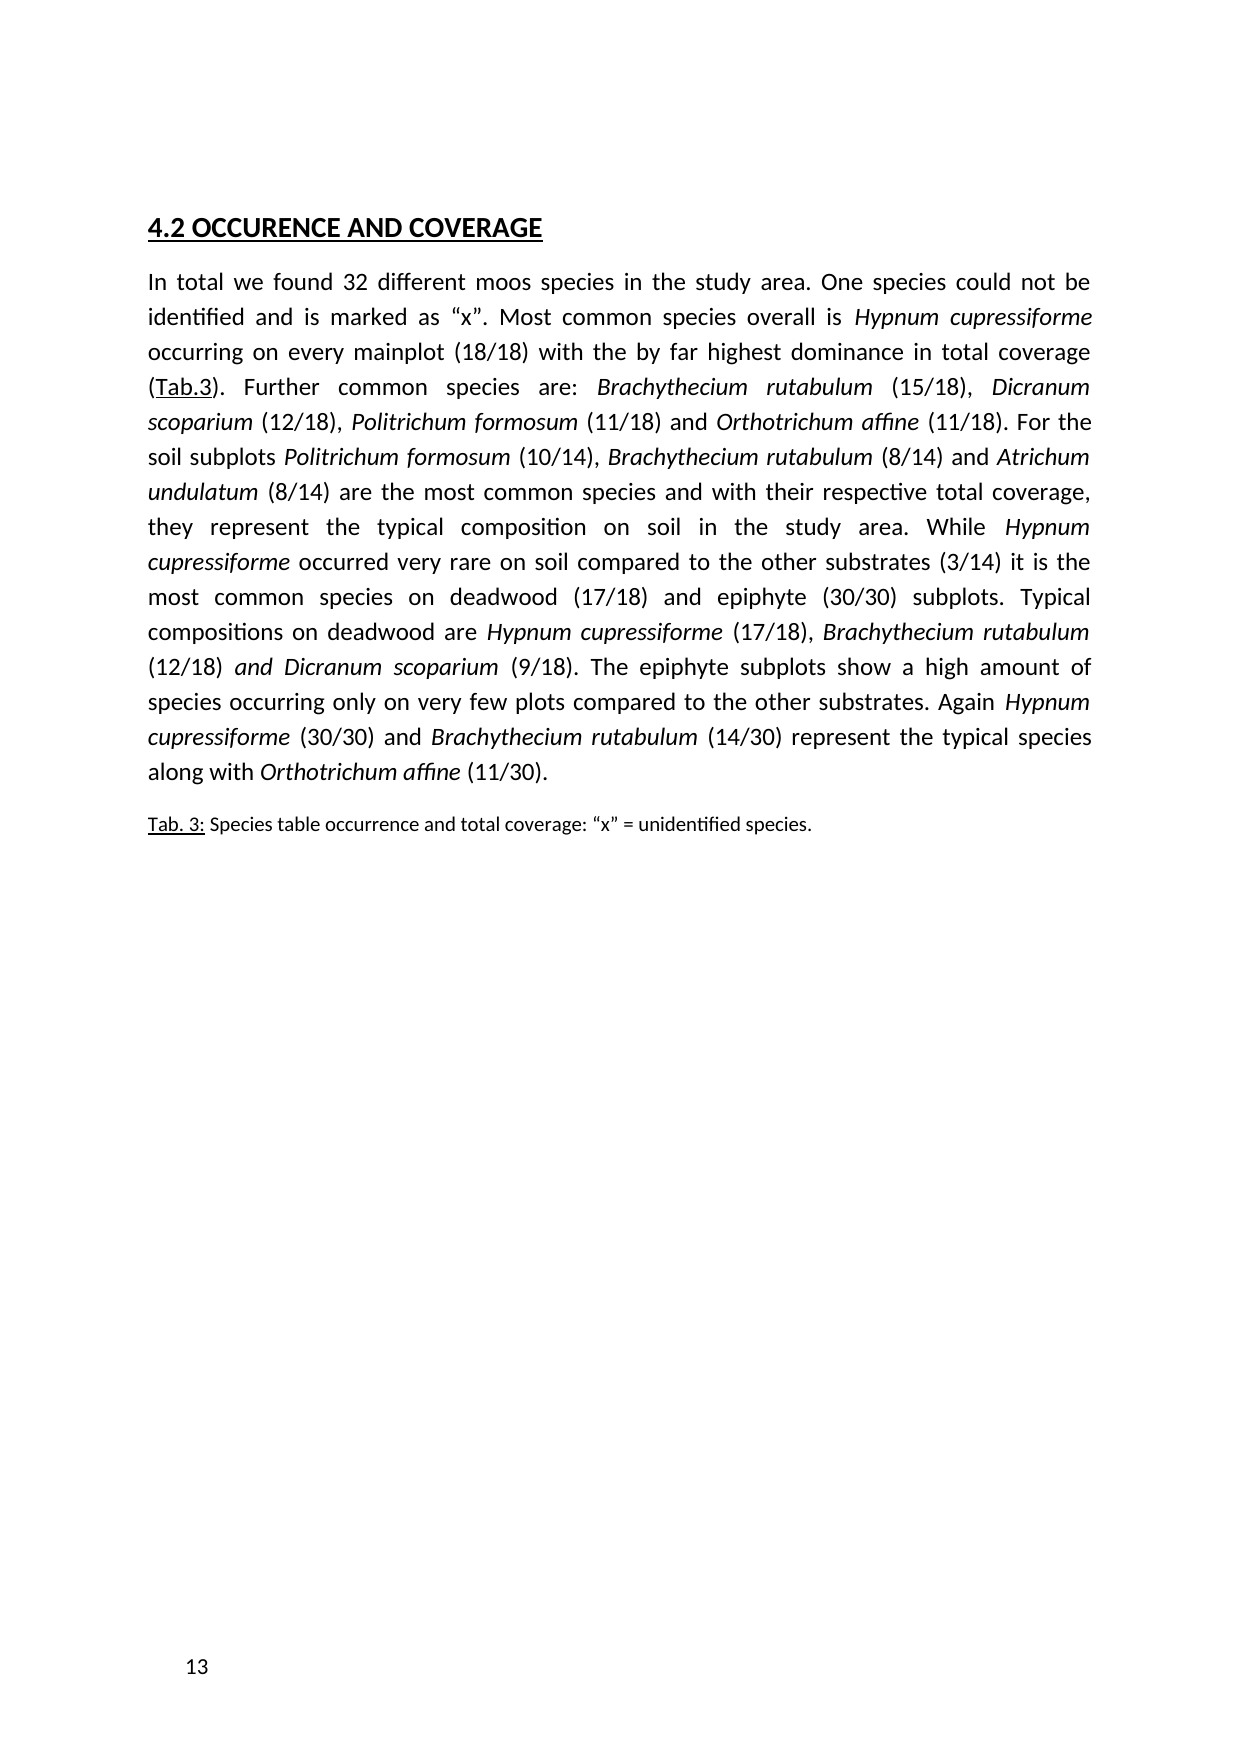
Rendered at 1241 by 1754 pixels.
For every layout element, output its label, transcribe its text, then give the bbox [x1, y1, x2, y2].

text In total we found 32 different moos species in the study area. One species could not be identified and is marked as “x”. Most common species overall is Hypnum cupressiforme occurring on every mainplot (18/18) with the by far highest dominance in total coverage (Tab.3). Further common species are: Brachythecium rutabulum (15/18), Dicranum scoparium (12/18), Politrichum formosum (11/18) and Orthotrichum affine (11/18). For the soil subplots Politrichum formosum (10/14), Brachythecium rutabulum (8/14) and Atrichum undulatum (8/14) are the most common species and with their respective total coverage, they represent the typical composition on soil in the study area. While Hypnum cupressiforme occurred very rare on soil compared to the other substrates (3/14) it is the most common species on deadwood (17/18) and epiphyte (30/30) subplots. Typical compositions on deadwood are Hypnum cupressiforme (17/18), Brachythecium rutabulum (12/18) and Dicranum scoparium (9/18). The epiphyte subplots show a high amount of species occurring only on very few plots compared to the other substrates. Again Hypnum cupressiforme (30/30) and Brachythecium rutabulum (14/30) represent the typical species along with Orthotrichum affine (11/30). [148, 266, 1092, 786]
text 4.2 Occurence and Coverage [148, 209, 1092, 245]
text Tab. 3: Species table occurrence and total coverage: “x” = unidentified species. [148, 812, 1092, 837]
